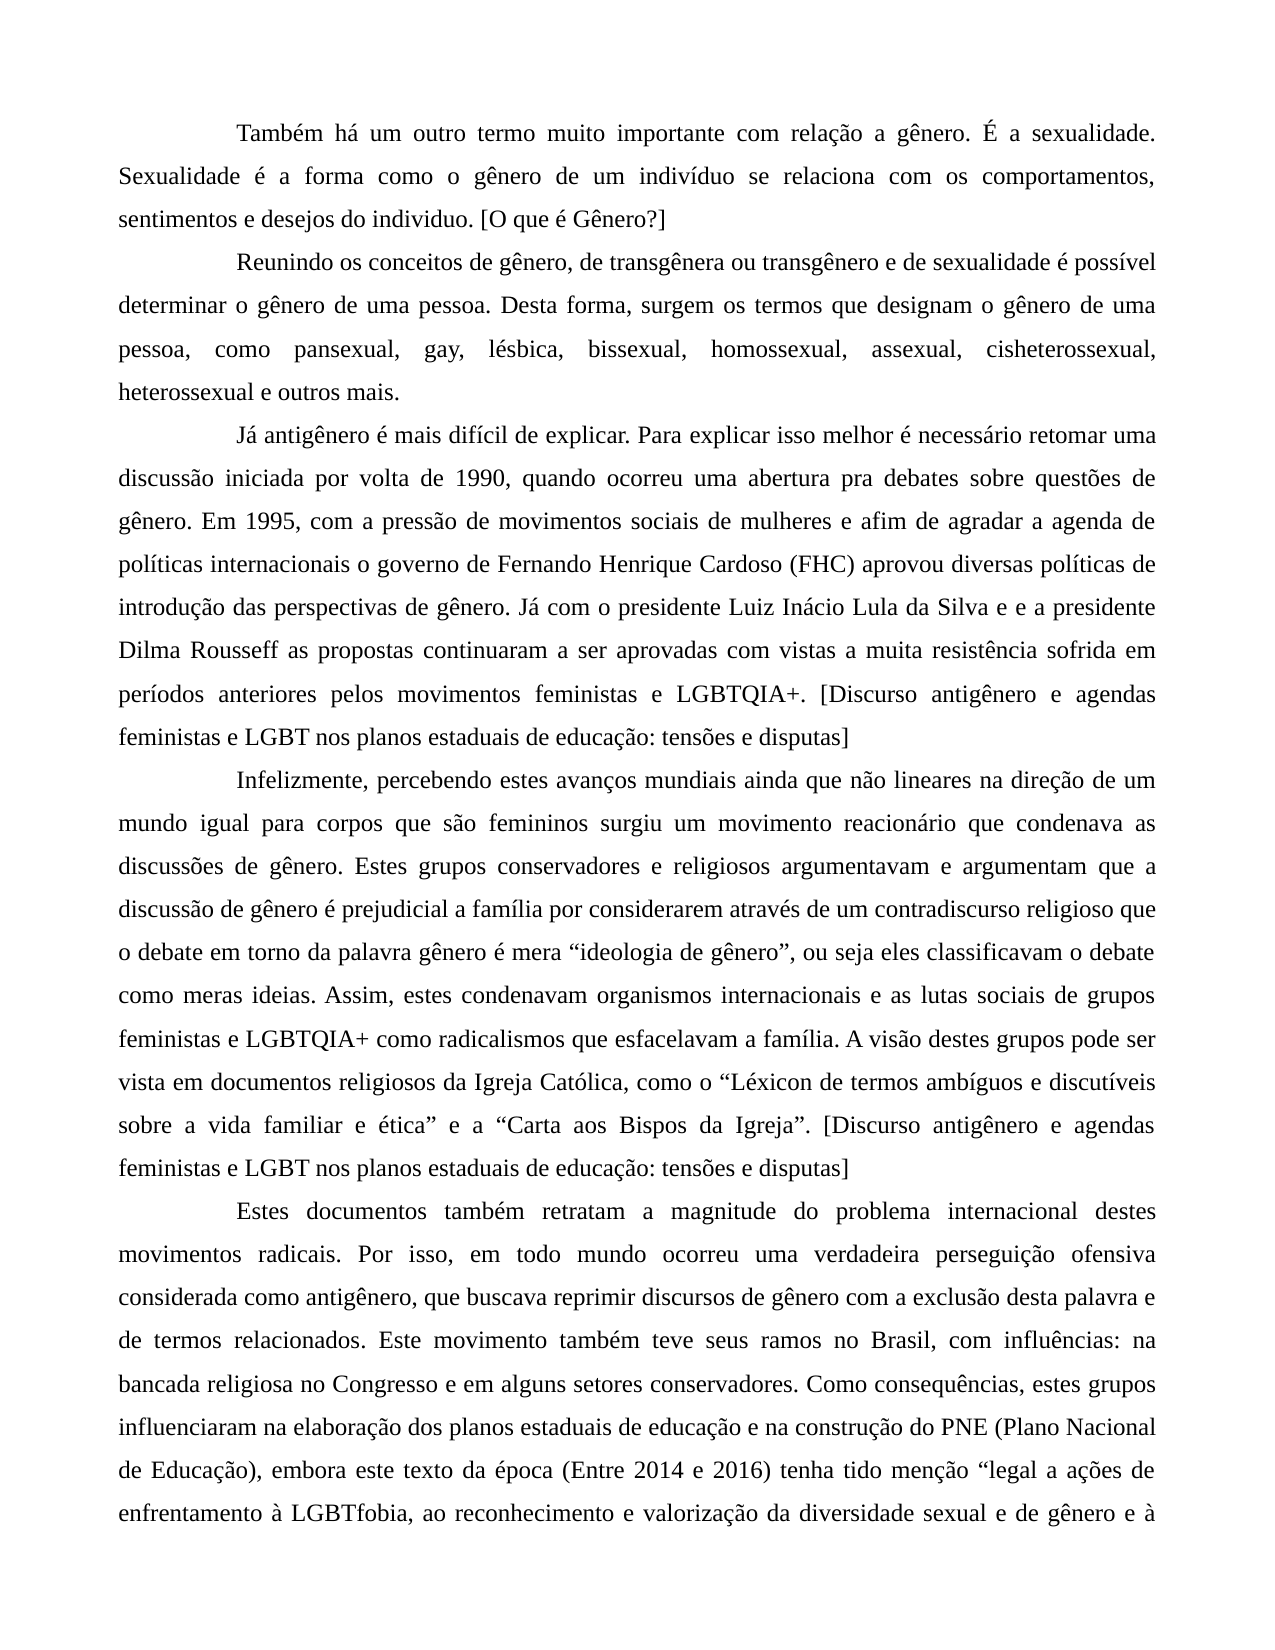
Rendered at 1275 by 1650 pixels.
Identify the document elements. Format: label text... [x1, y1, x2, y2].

text Reunindo os conceitos de gênero, de transgênera ou transgênero e de sexualidade é possível determinar o gênero de uma pessoa. Desta forma, surgem os termos que designam o gênero de uma pessoa, como pansexual, gay, lésbica, bissexual, homossexual, assexual, cisheterossexual, heterossexual e outros mais. [118, 247, 1157, 406]
text Já antigênero é mais difícil de explicar. Para explicar isso melhor é necessário retomar uma discussão iniciada por volta de 1990, quando ocorreu uma abertura pra debates sobre questões de gênero. Em 1995, com a pressão de movimentos sociais de mulheres e afim de agradar a agenda de políticas internacionais o governo de Fernando Henrique Cardoso (FHC) aprovou diversas políticas de introdução das perspectivas de gênero. Já com o presidente Luiz Inácio Lula da Silva e e a presidente Dilma Rousseff as propostas continuaram a ser aprovadas com vistas a muita resistência sofrida em períodos anteriores pelos movimentos feministas e LGBTQIA+. [Discurso antigênero e agendas feministas e LGBT nos planos estaduais de educação: tensões e disputas] [118, 420, 1157, 751]
text Estes documentos também retratam a magnitude do problema internacional destes movimentos radicais. Por isso, em todo mundo ocorreu uma verdadeira perseguição ofensiva considerada como antigênero, que buscava reprimir discursos de gênero com a exclusão desta palavra e de termos relacionados. Este movimento também teve seus ramos no Brasil, com influências: na bancada religiosa no Congresso e em alguns setores conservadores. Como consequências, estes grupos influenciaram na elaboração dos planos estaduais de educação e na construção do PNE (Plano Nacional de Educação), embora este texto da época (Entre 2014 e 2016) tenha tido menção “legal a ações de enfrentamento à LGBTfobia, ao reconhecimento e valorização da diversidade sexual e de gênero e à [118, 1196, 1157, 1527]
text Infelizmente, percebendo estes avanços mundiais ainda que não lineares na direção de um mundo igual para corpos que são femininos surgiu um movimento reacionário que condenava as discussões de gênero. Estes grupos conservadores e religiosos argumentavam e argumentam que a discussão de gênero é prejudicial a família por considerarem através de um contradiscurso religioso que o debate em torno da palavra gênero é mera “ideologia de gênero”, ou seja eles classificavam o debate como meras ideias. Assim, estes condenavam organismos internacionais e as lutas sociais de grupos feministas e LGBTQIA+ como radicalismos que esfacelavam a família. A visão destes grupos pode ser vista em documentos religiosos da Igreja Católica, como o “Léxicon de termos ambíguos e discutíveis sobre a vida familiar e ética” e a “Carta aos Bispos da Igreja”. [Discurso antigênero e agendas feministas e LGBT nos planos estaduais de educação: tensões e disputas] [118, 765, 1157, 1182]
text Também há um outro termo muito importante com relação a gênero. É a sexualidade. Sexualidade é a forma como o gênero de um indivíduo se relaciona com os comportamentos, sentimentos e desejos do individuo. [O que é Gênero?] [118, 118, 1157, 233]
